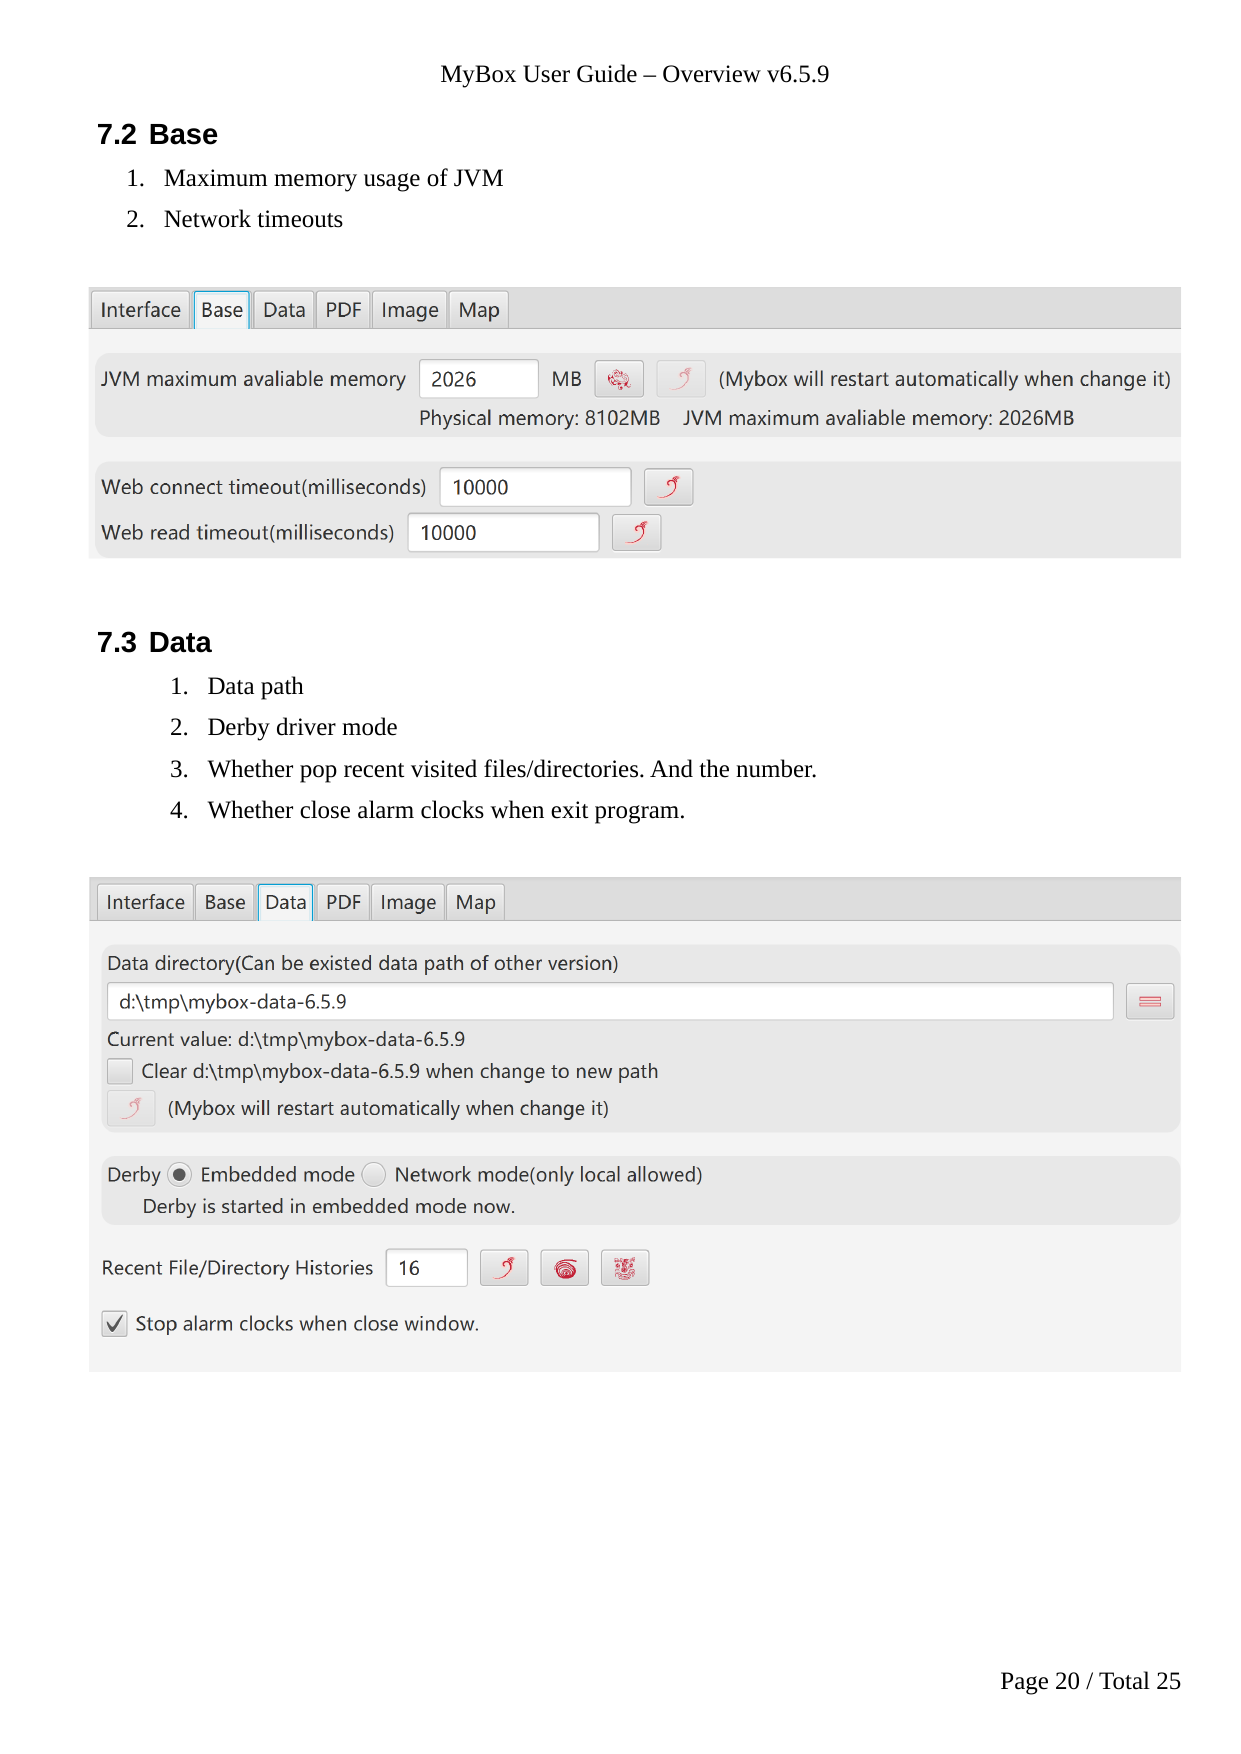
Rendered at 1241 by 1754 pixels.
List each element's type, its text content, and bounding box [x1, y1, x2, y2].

subtitle Base [88, 117, 1181, 151]
subtitle Data [88, 625, 1181, 659]
list Network timeouts [126, 204, 1181, 233]
list Maximum memory usage of JVM [126, 163, 1181, 192]
list Derby driver mode [170, 712, 1181, 741]
list Data path [170, 671, 1181, 700]
list Whether close alarm clocks when exit program. [170, 795, 1181, 824]
picture [88, 287, 1182, 559]
picture [88, 877, 1182, 1372]
list Whether pop recent visited files/directories. And the number. [170, 754, 1181, 782]
